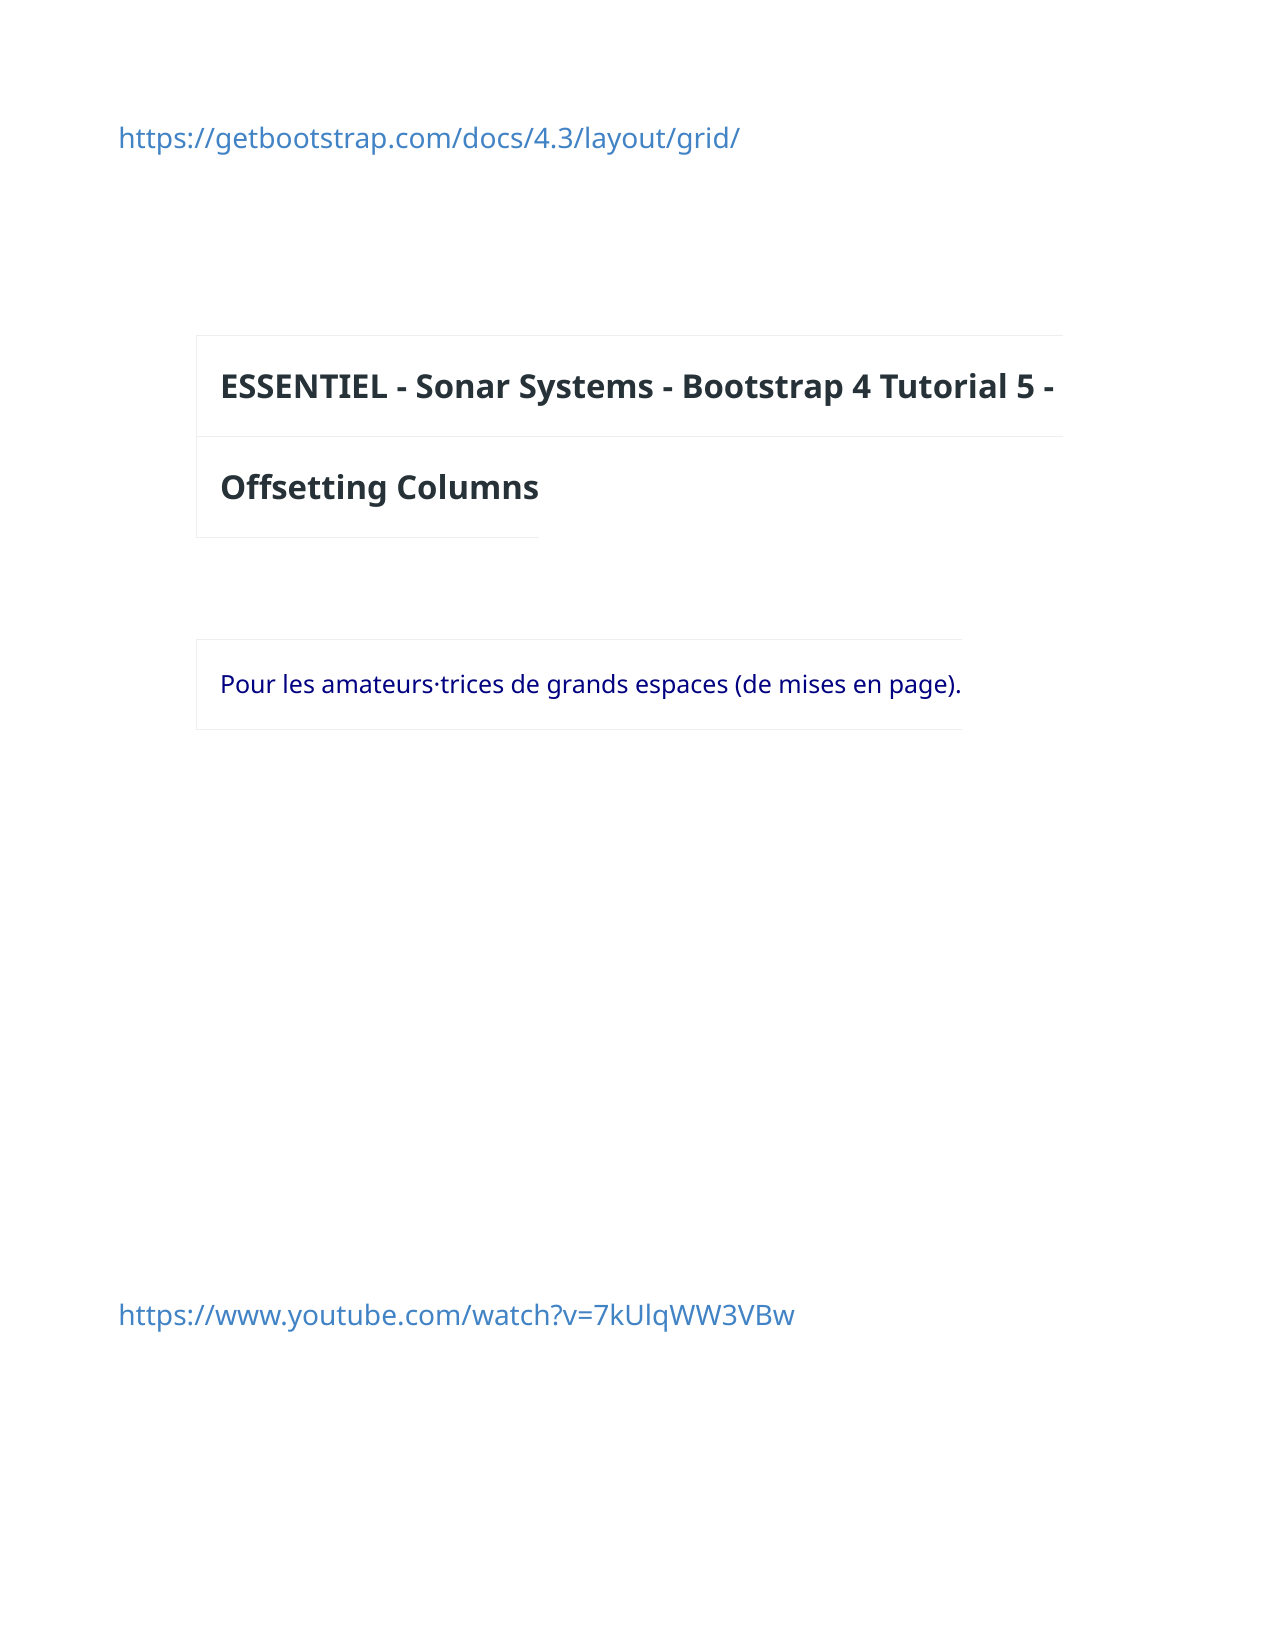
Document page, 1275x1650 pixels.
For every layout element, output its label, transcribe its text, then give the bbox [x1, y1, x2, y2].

subtitle ESSENTIEL - Sonar Systems - Bootstrap 4 Tutorial 5 - Offsetting Columns [197, 335, 1157, 537]
text https://getbootstrap.com/docs/4.3/layout/grid/ [118, 118, 1157, 156]
text https://www.youtube.com/watch?v=7kUlqWW3VBw [118, 1295, 1157, 1334]
text Pour les amateurs·trices de grands espaces (de mises en page). [197, 639, 1157, 729]
